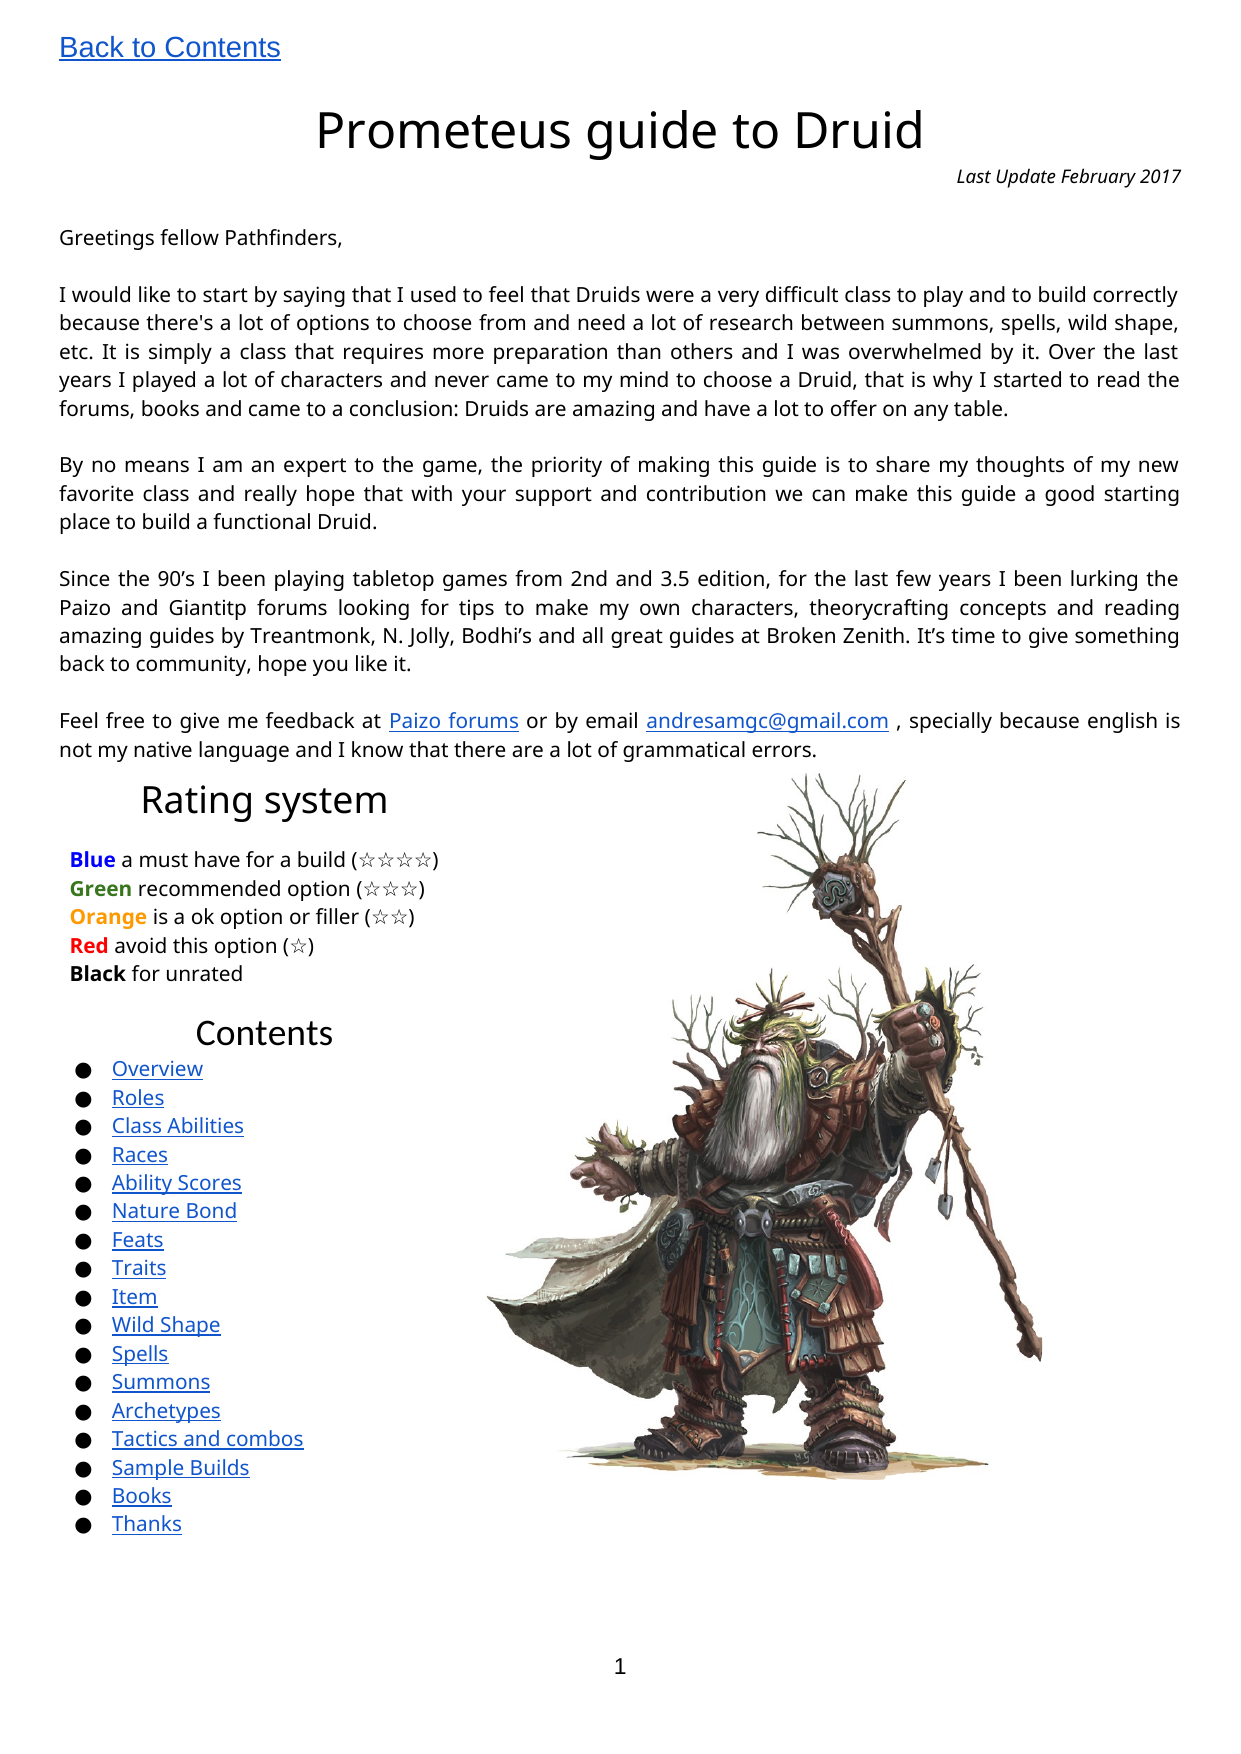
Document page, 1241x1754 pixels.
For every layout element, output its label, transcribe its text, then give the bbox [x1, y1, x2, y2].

table_header Rating system [59, 763, 470, 835]
title Prometeus guide to Druid [59, 95, 1181, 163]
text I would like to start by saying that I used to feel that Druids were a very difficult class to play and to build correctly because there's a lot of options to choose from and need a lot of research between summons, spells, wild shape, etc. It is simply a class that requires more preparation than others and I was overwhelmed by it. Over the last years I played a lot of characters and never came to my mind to choose a Druid, that is why I started to read the forums, books and came to a conclusion: Druids are amazing and have a lot to offer on any table. [59, 280, 1181, 422]
text Last Update February 2017 [59, 163, 1181, 189]
table_cell Blue a must have for a build (☆☆☆☆) Green recommended option (☆☆☆) Orange is a ok option or filler (☆☆) Red avoid this option (☆) Black for unrated [59, 835, 470, 998]
table_cell Contents Overview Roles Class Abilities Races Ability Scores Nature Bond Feats Traits Item Wild Shape Spells Summons Archetypes Tactics and combos Sample Builds Books Thanks [59, 998, 470, 1548]
table_header [470, 763, 1059, 1548]
text Greetings fellow Pathfinders, [59, 223, 1181, 251]
text Since the 90’s I been playing tabletop games from 2nd and 3.5 edition, for the last few years I been lurking the Paizo and Giantitp forums looking for tips to make my own characters, theorycrafting concepts and reading amazing guides by Treantmonk, N. Jolly, Bodhi’s and all great guides at Broken Zenith. It’s time to give something back to community, hope you like it. [59, 564, 1181, 678]
text Feel free to give me feedback at Paizo forums or by email andresamgc@gmail.com , specially because english is not my native language and I know that there are a lot of grammatical errors. [59, 706, 1181, 763]
text By no means I am an expert to the game, the priority of making this guide is to share my thoughts of my new favorite class and really hope that with your support and contribution we can make this guide a good starting place to build a functional Druid. [59, 451, 1181, 536]
picture [486, 773, 1043, 1480]
